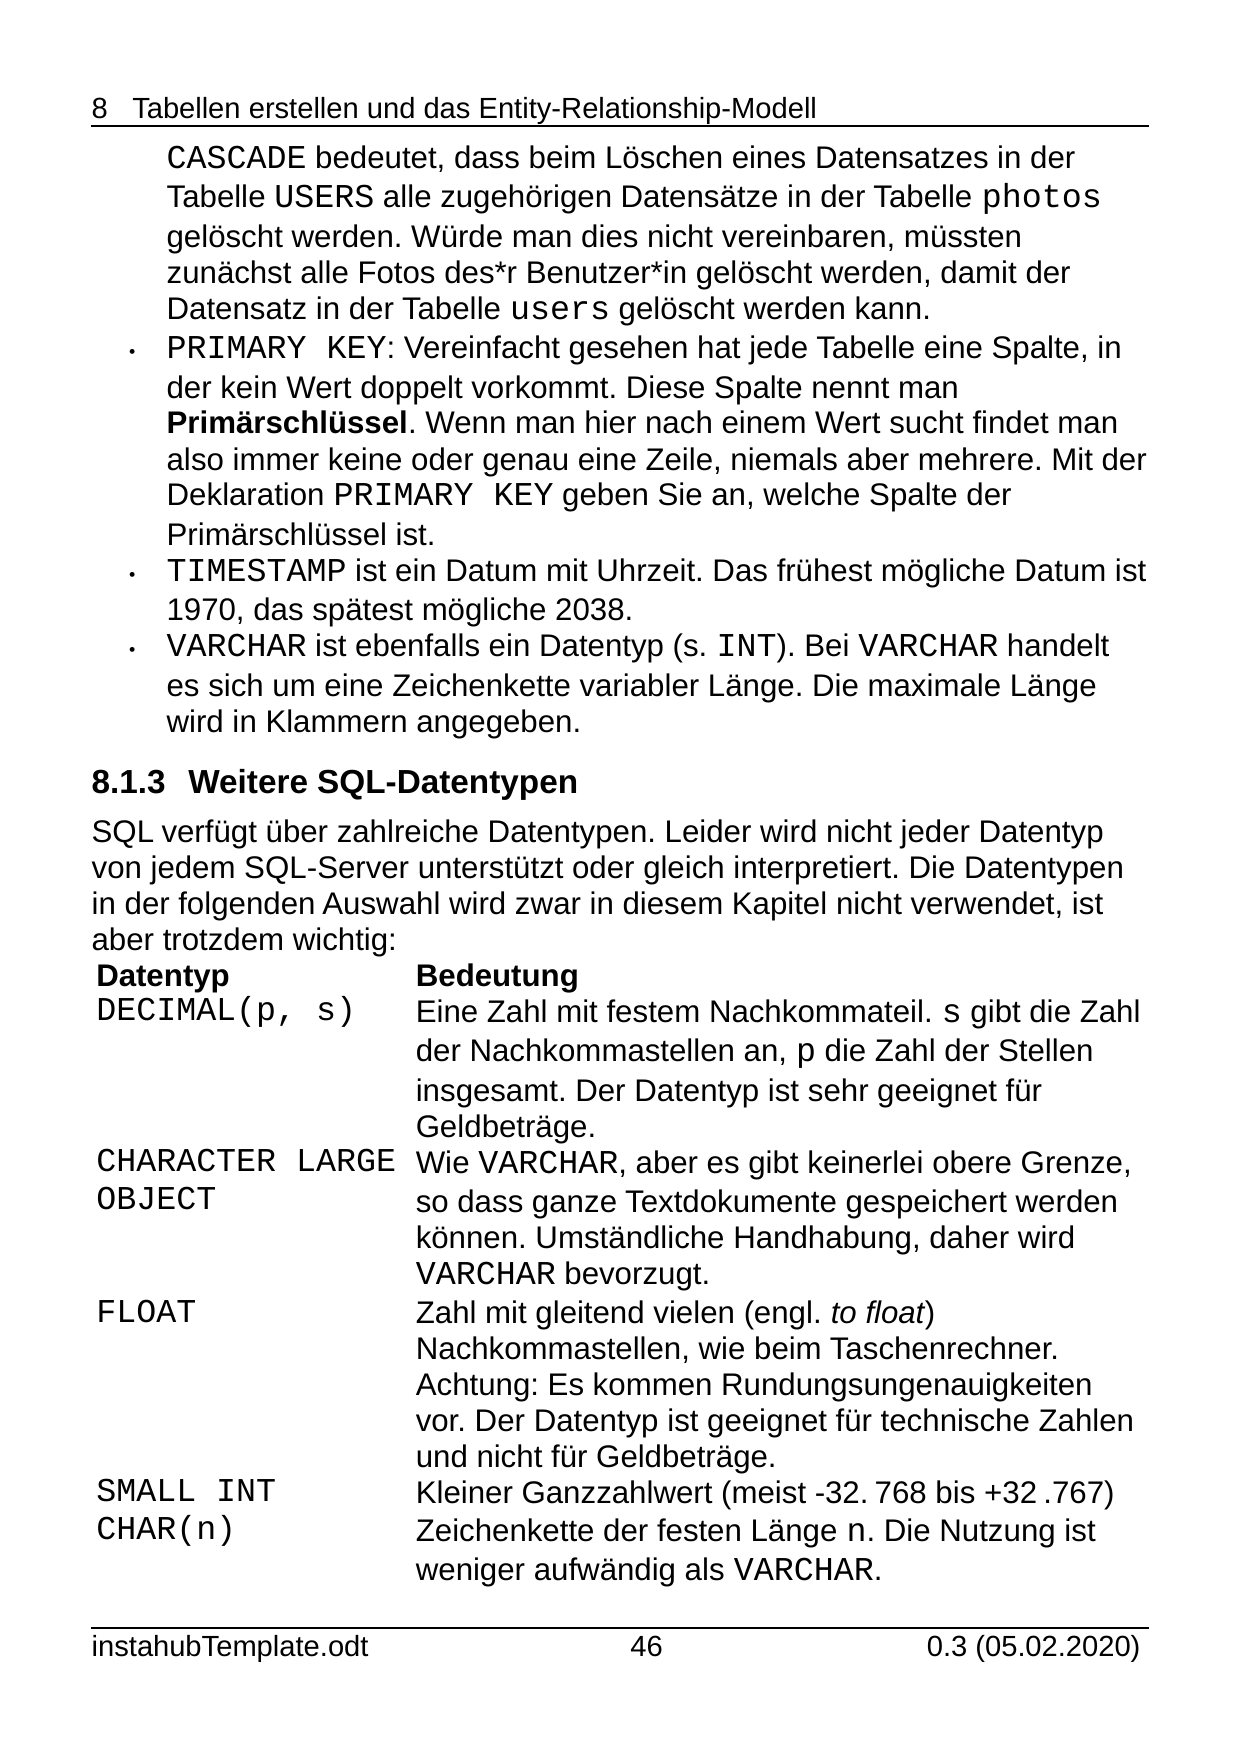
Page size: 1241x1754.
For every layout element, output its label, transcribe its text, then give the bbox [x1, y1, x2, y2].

table_cell Zeichenkette der festen Länge n. Die Nutzung ist weniger aufwändig als VARCHAR. [411, 1512, 1149, 1591]
table_cell FLOAT [91, 1295, 411, 1474]
table_cell Zahl mit gleitend vielen (engl. to float) Nachkommastellen, wie beim Taschenrechner. Achtung: Es kommen Rundungsungenauigkeiten vor. Der Datentyp ist geeignet für technische Zahlen und nicht für Geldbeträge. [411, 1295, 1149, 1474]
list PRIMARY KEY: Vereinfacht gesehen hat jede Tabelle eine Spalte, in der kein Wert doppelt vorkommt. Diese Spalte nennt man Primärschlüssel. Wenn man hier nach einem Wert sucht findet man also immer keine oder genau eine Zeile, niemals aber mehrere. Mit der Deklaration PRIMARY KEY geben Sie an, welche Spalte der Primärschlüssel ist. [129, 329, 1149, 552]
table_cell CHARACTER LARGE OBJECT [91, 1144, 411, 1294]
subtitle Weitere SQL-Datentypen [91, 762, 1149, 801]
table_cell Kleiner Ganzzahlwert (meist -32. 768 bis +32 .767) [411, 1474, 1149, 1512]
table_cell Eine Zahl mit festem Nachkommateil. s gibt die Zahl der Nachkommastellen an, p die Zahl der Stellen insgesamt. Der Datentyp ist sehr geeignet für Geldbeträge. [411, 993, 1149, 1144]
list TIMESTAMP ist ein Datum mit Uhrzeit. Das frühest mögliche Datum ist 1970, das spätest mögliche 2038. [129, 552, 1149, 627]
list CASCADE bedeutet, dass beim Löschen eines Datensatzes in der Tabelle USERS alle zugehörigen Datensätze in der Tabelle photos gelöscht werden. Würde man dies nicht vereinbaren, müssten zunächst alle Fotos des*r Benutzer*in gelöscht werden, damit der Datensatz in der Tabelle users gelöscht werden kann. [129, 139, 1149, 329]
text SQL verfügt über zahlreiche Datentypen. Leider wird nicht jeder Datentyp von jedem SQL-Server unterstützt oder gleich interpretiert. Die Datentypen in der folgenden Auswahl wird zwar in diesem Kapitel nicht verwendet, ist aber trotzdem wichtig: [91, 813, 1149, 957]
table_header Bedeutung [411, 957, 1149, 993]
table_cell SMALL INT [91, 1474, 411, 1512]
list VARCHAR ist ebenfalls ein Datentyp (s. INT). Bei VARCHAR handelt es sich um eine Zeichenkette variabler Länge. Die maximale Länge wird in Klammern angegeben. [129, 627, 1149, 739]
table_cell DECIMAL(p, s) [91, 993, 411, 1144]
table_header Datentyp [91, 957, 411, 993]
table_cell Wie VARCHAR, aber es gibt keinerlei obere Grenze, so dass ganze Textdokumente gespeichert werden können. Umständliche Handhabung, daher wird VARCHAR bevorzugt. [411, 1144, 1149, 1294]
table_cell CHAR(n) [91, 1512, 411, 1591]
